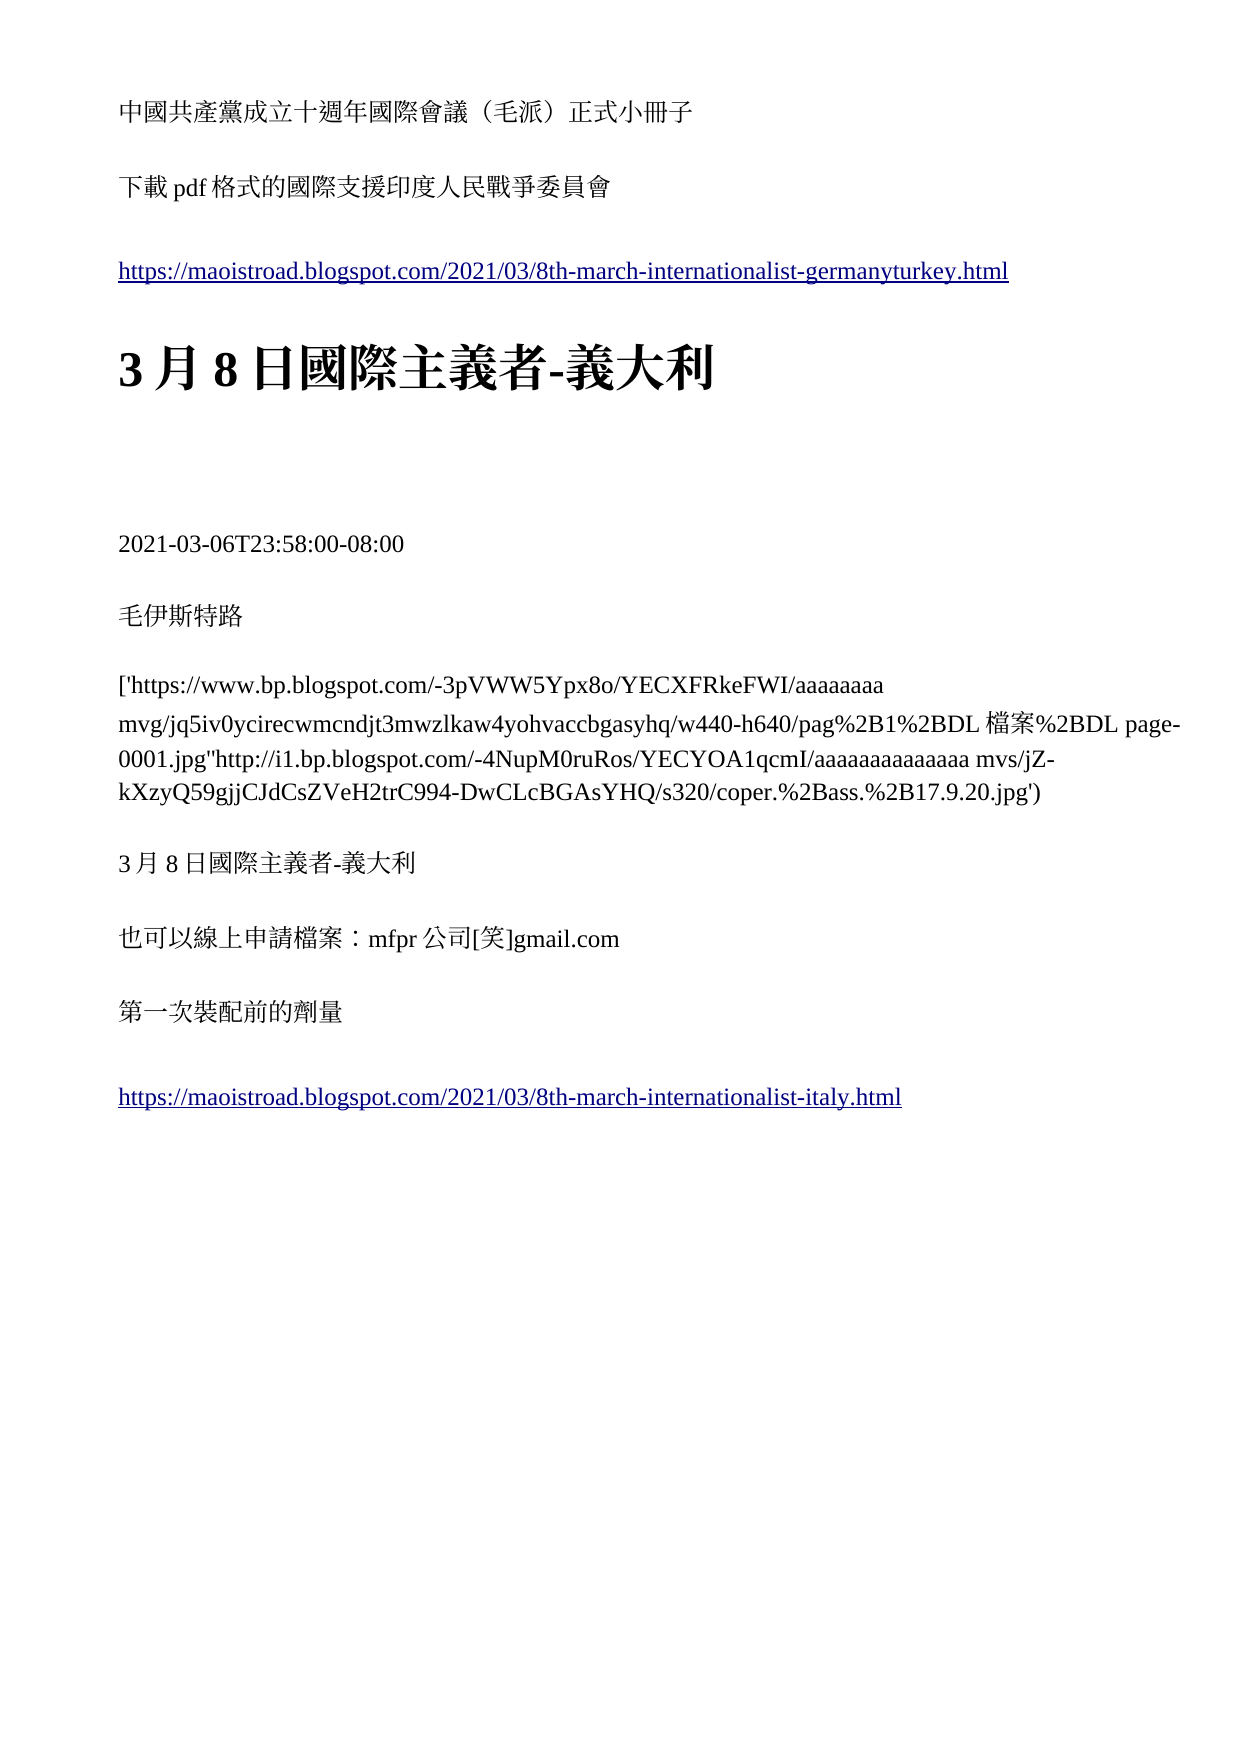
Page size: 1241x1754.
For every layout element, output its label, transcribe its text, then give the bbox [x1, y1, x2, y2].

text https://maoistroad.blogspot.com/2021/03/8th-march-internationalist-germanyturkey.html [118, 223, 1181, 285]
text 2021-03-06T23:58:00-08:00 毛伊斯特路 ['https://www.bp.blogspot.com/-3pVWW5Ypx8o/YECXFRkeFWI/aaaaaaaa mvg/jq5iv0ycirecwmcndjt3mwzlkaw4yohvaccbgasyhq/w440-h640/pag%2B1%2BDL檔案%2BDL page-0001.jpg''http://i1.bp.blogspot.com/-4NupM0ruRos/YECYOA1qcmI/aaaaaaaaaaaaaa mvs/jZ-kXzyQ59gjjCJdCsZVeH2trC994-DwCLcBGAsYHQ/s320/coper.%2Bass.%2B17.9.20.jpg') 3月8日國際主義者-義大利 也可以線上申請檔案：mfpr公司[笑]gmail.com 第一次裝配前的劑量 [118, 496, 1181, 1029]
subtitle 3月8日國際主義者-義大利 [118, 329, 1181, 401]
text https://maoistroad.blogspot.com/2021/03/8th-march-internationalist-italy.html [118, 1048, 1181, 1110]
text 2021-03-06T23:55:00-08:00 毛伊斯特路 ['https://1.bp.blogspot.com/-1iFlfBPJeGM/YEMVqWmPDKI/AAAAARAE/1X\u baGcHALwErJr3tqiaabzeq9Y\u V6LKwCLcBGAsYHQ/w452-h640/morkizil-8mart2021-01.png'https://www.blogger.com/static/v1/widgets/629644797-widgets.js'] 3月8日國際主義者-德國/土耳其 MOR-KIZIL公司- 組織對TKP/ML的引用 有皇帝薩爾迪里拉！自由和儲存！ 1857年3月8日，紐約，在工廠老闆的支援下，數千名工人被鎖在工廠裡，129名女工在火災中喪生，要求女員工增加16小時的工作時間。 在那一天，對我們的同學和護士的屠殺將繼續在世界上每一個混血兒的土地上進行。在那一天，婦女們在工人的身體裡戰鬥，在十月，在中國，在法西斯主義的第二次世界大戰中，在拉丁美洲，越南，在非洲，在中東，在世界的每個角落，在革命和民族鬥爭中。她向女人們解釋了這條路。婦女在前線書寫了人類的革命史。今天，在這場大火中受盡折磨的女人們正試圖在課堂上變得更堅強、更固執、更具抵抗力。 貧窮，飢餓，壓力，不公正。帝國戰爭意味著死亡。最初的生產無政府狀態和危機。上一次在全世界造成嚴重後果的危機現在變得如此深刻，由於沒有持續的、可控制的一面，隨著流行病程序的出現，這種危機已不再具有普遍性。像往常一樣，危機的賬單是給受壓迫的、失業的、貧窮的人增加負擔。結果，貧困加劇、失業、外國敵意、對婦女的暴力、種族主義政府的政策和法律、贏得的經濟和政治權利的喪失、大國和安全法給其同事的壓力… 生態危機、戰爭、衝突和帝王的後果是人民，特別是婦女和兒童在生活和生產領域遭到破壞。如果他們能赤身裸體地走在埃格的街道和海洋的水域，擺脫人口販賣，他們這次就能抵達歐洲，度過漫長而艱難的難民生活。 這場危機影響最大的是退休婦女，從我們試圖囚禁的房子的牆壁，到我們生產的工廠，到我們在全世界從事監禁和奴役工作的程度。我們的目標，我們的身體，我們的身份，是由我控制下的社會性準則決定的。 在去年的“大流行”危機中，世界已經變成了“ohal”地區，很難滿足阿斯加里人的生活需要，通常費用在飢餓邊界以下，時間少，不安全，在奴隸制最糟糕的情況下，我們要麼是第一個被拋棄的女人，要麼是第一個被拋棄的女人，在家庭中，我們是這個制度的祖先理解所描述的關於社會性行為準則的“聖母”，我們將被判從事非營利的工作，這些工作被認為不等同於角色和約束，例如“理想的平等”。我們試圖在管家的責任感和工作中的奴役條件之間被捕，擺脫社會生活。 從危機前後階級的出現來看，唯一不變的是，文化、地理、宗教、經濟和社會暴力並沒有限制女性。在壓迫，壓迫，虐待，暴力，暴力，暴力，暴力，暴力，暴力，暴力，暴力，暴力，暴力，暴力，暴力，暴力，暴力，暴力，暴力，暴力，暴力，暴力，暴力，暴力，暴力，暴力，暴力，暴力，暴力，暴力，暴力，暴力，暴力，暴力，暴力，暴力，暴力，暴力，暴力，暴力，暴力，暴力，暴力，暴力，暴力，暴力，暴力，暴力，暴力，暴力，暴力，暴力，暴力，暴力，暴力，暴力，暴力，暴力，暴力尤其是抵抗、革命和共產主義的婦女正在遭受國家的暴力。 我們沒有機會在這個工人和工人都是婦女的體制下和平地生活。我們把我們的臉變成了被壓迫者的鬥爭。人類歷史的歷史，就是婦女不服從自己所處的環境，反抗，在鬥爭面前鬥爭的歷史，這就是三八的歷史。皇帝的資本主義制度和有意識的革命、共產主義婦女，意識到婦女正在遭受酷刑，在草原、工廠、工廠等地，到處喊著婦女反對這一制度的鬥爭是明確和堅決的。在街頭，在全國戰爭中，在人民戰爭的手中，武裝到地面的子彈。最後，羅莎和阿斯敏又一次在一場拯救生命的鬥爭中，在信仰中，在決心中。他們打破了制度和父權制的藩籬，向婦女們展示了我是如何被人民的鬥爭摧毀的，我的身體和身份是如何被摧毀的。與此同時，對婦女爭取自由的恐懼也體現在傑里拉葬禮上實施的酷刑中。那麼多葬禮將被取消。恐懼不是無用的。因為惡人的忿怒甚大，婦女的忿怒甚大。總有一天，這種憤怒會像屠殺一樣在統治者面前爆發。 再一次，我們將能夠在帝王資本主義制度的歷史上，埋葬那些被折磨的工人和婦女，那些文盲，失業，沒有戰爭的婦女和婦女的生存，這意味著164年前，那些被養育的婦女的工人我們是退休婦女的歷史責任，舉起抵抗之火。從那時起，我們很榮幸能從他們那裡得到這份遺產，燃起這場大火，為營救在3月8日之光下受難的工人而吶喊。2021年3月8日，世界緊急婦女節這天，我們要走上街頭，喊口號，說戰鬥，走上街頭，喊口號，說戰鬥，一個響亮的聲音站在世界的四面八方，會聽到在田野，工廠，監獄，山裡。 所有被壓迫者、工人和婦女，今天我們呼籲這一流行病程序中的沉默與和平的街道建設起來，並與我們的權利和巨大的憤怒作鬥爭。 8哦，該死！ 2021年3月 莫爾-克孜爾集體 2021年3月8日 資訊TKP/ML由maoistroad在晚上11:55發郵件給這個部落格！分享到Twitter分享到Facebook分享到Pinterest無評論： 郵件 部落格\u CMT\u createIframe（'http://www.blogger.com/rpc\u relay.html'）；較新的帖子較舊的帖子主頁訂閱：帖子評論（Atom）特刊 請求：請求：maoistroad@gmail.com 紅色與國際主義五一節 下載《聯合宣告》英文版最終檔案及傳銷聯盟各方組織特別會議通過的呼籲 下載第一解析度 下載第二解析度 中國共產黨成立十週年國際會議（毛派）正式小冊子 下載pdf格式的國際支援印度人民戰爭委員會 [118, 59, 1181, 203]
